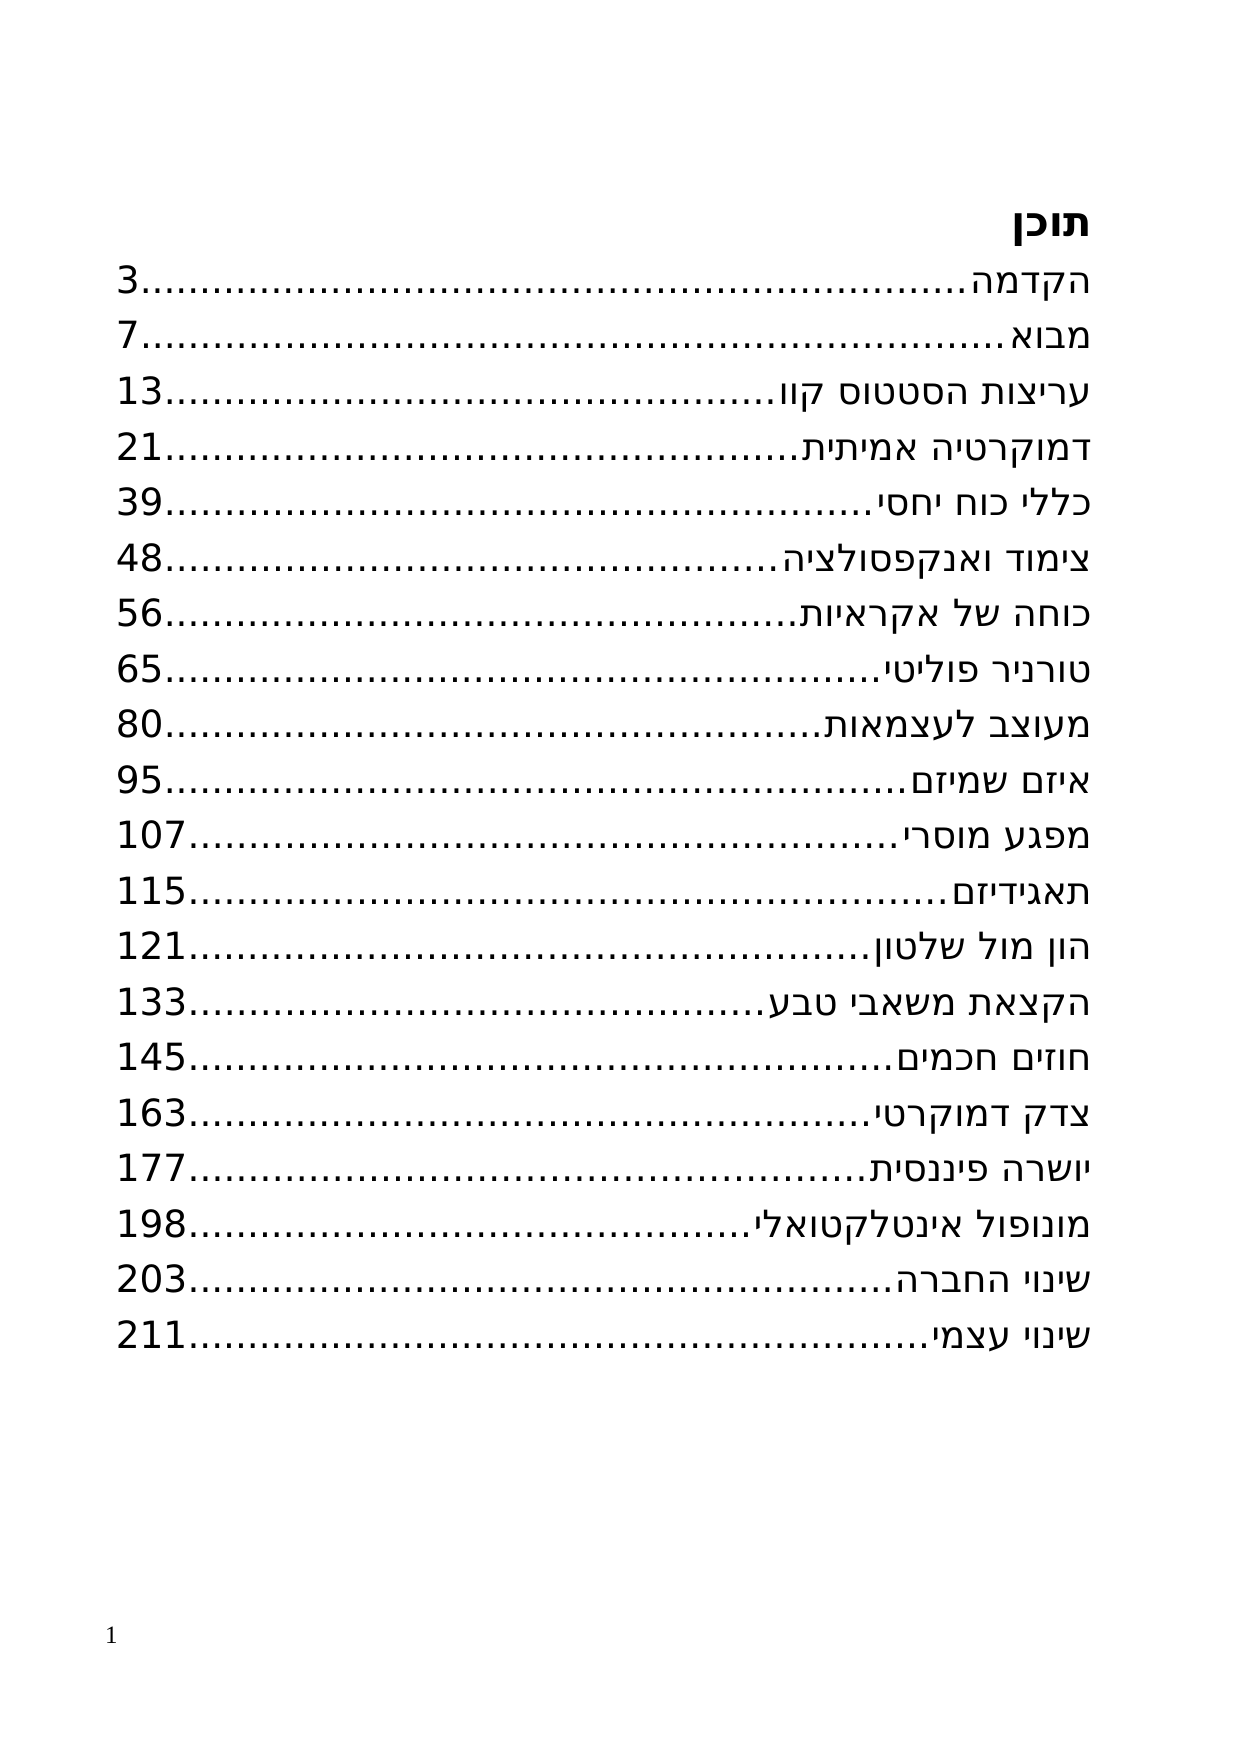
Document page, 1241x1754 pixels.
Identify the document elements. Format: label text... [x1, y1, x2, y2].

text הקדמה 3 [116, 258, 1124, 302]
subtitle תוכן [116, 197, 1124, 246]
text הון מול שלטון 121 [116, 925, 1124, 968]
text שינוי החברה 203 [116, 1258, 1124, 1302]
text שינוי עצמי 211 [116, 1313, 1124, 1357]
text עריצות הסטטוס קוו 13 [116, 369, 1124, 413]
text תאגידיזם 115 [116, 869, 1124, 913]
text כללי כוח יחסי 39 [116, 481, 1124, 524]
text צימוד ואנקפסולציה 48 [116, 536, 1124, 580]
text מפגע מוסרי 107 [116, 814, 1124, 857]
text צדק דמוקרטי 163 [116, 1091, 1124, 1135]
text איזם שמיזם 95 [116, 758, 1124, 802]
text יושרה פיננסית 177 [116, 1147, 1124, 1191]
text מונופול אינטלקטואלי 198 [116, 1202, 1124, 1246]
text מעוצב לעצמאות 80 [116, 703, 1124, 746]
text מבוא 7 [116, 314, 1124, 358]
text כוחה של אקראיות 56 [116, 592, 1124, 635]
text טורניר פוליטי 65 [116, 647, 1124, 691]
text דמוקרטיה אמיתית 21 [116, 425, 1124, 469]
text הקצאת משאבי טבע 133 [116, 980, 1124, 1024]
text חוזים חכמים 145 [116, 1036, 1124, 1079]
